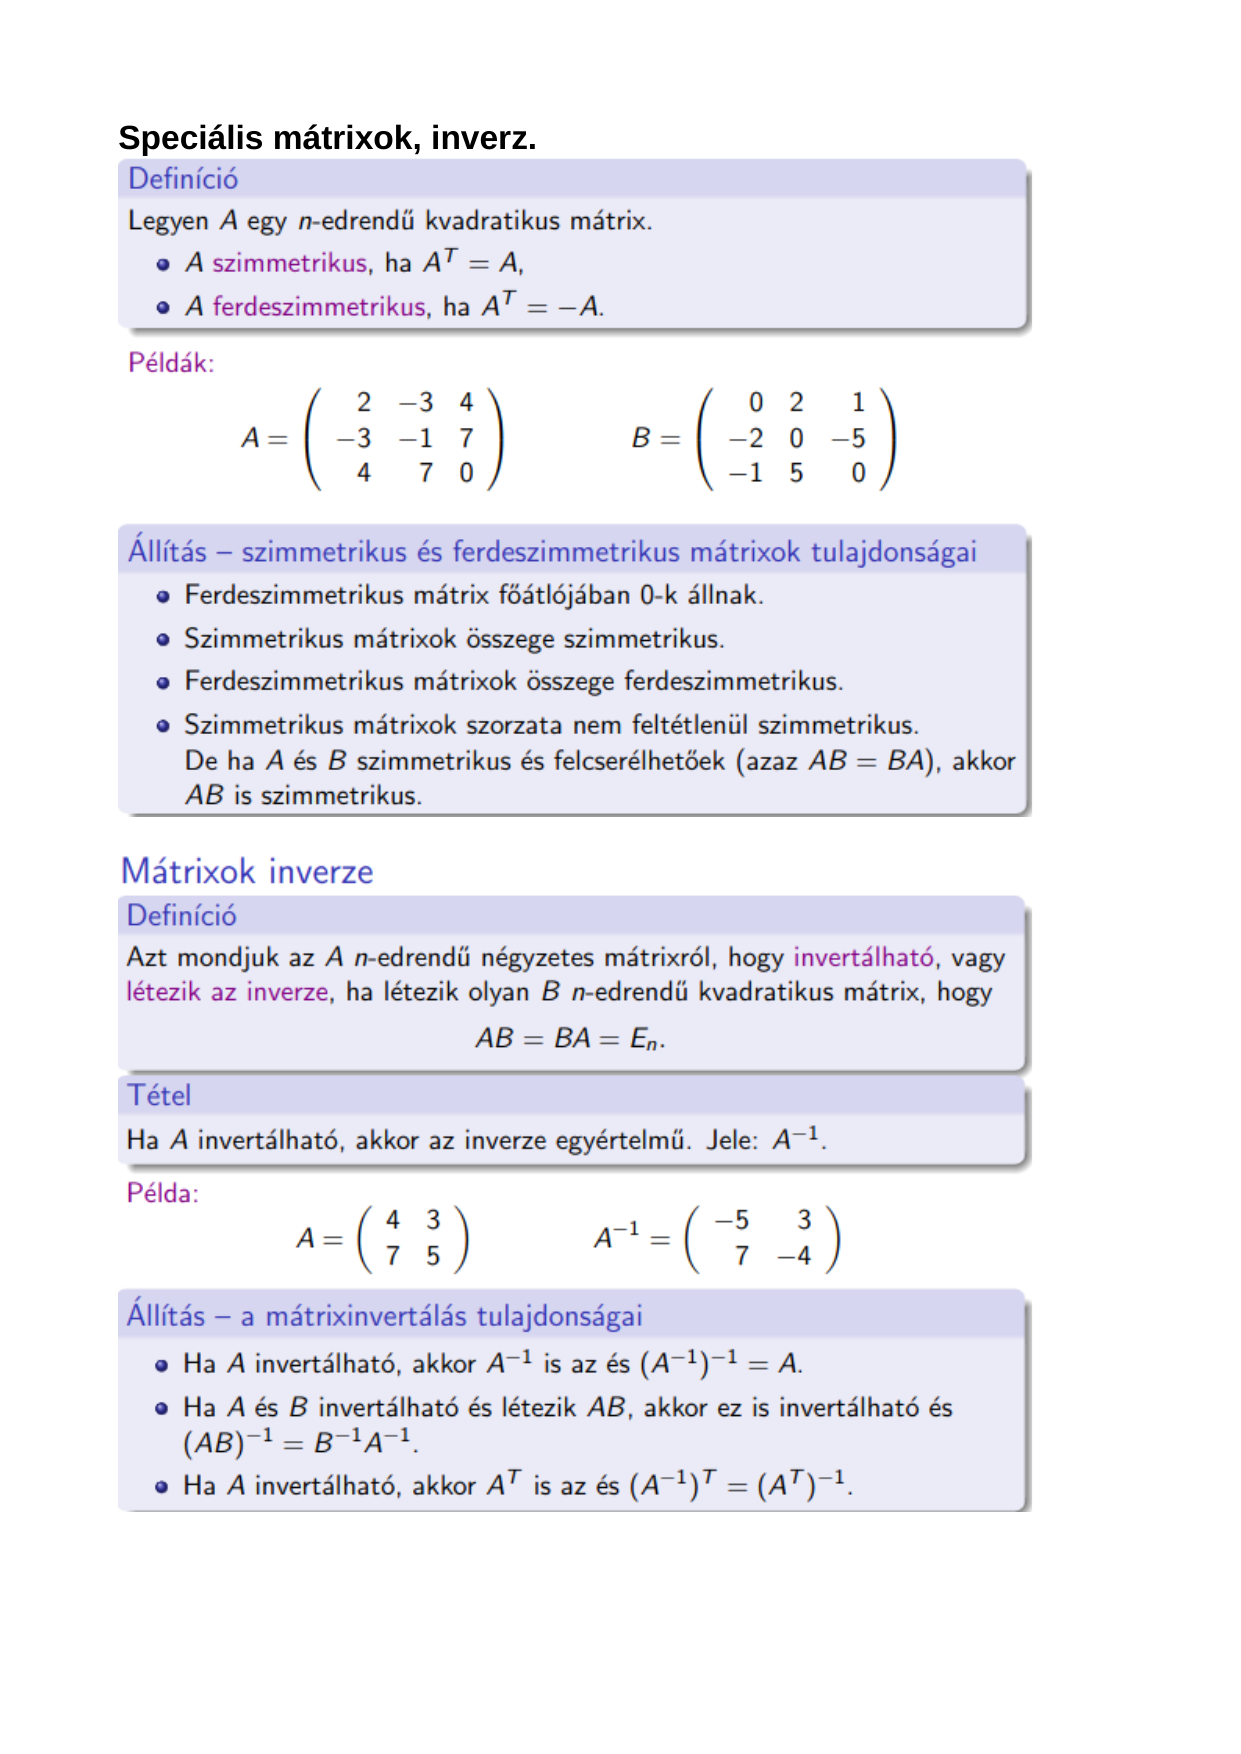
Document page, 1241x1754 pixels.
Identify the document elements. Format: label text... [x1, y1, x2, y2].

picture [118, 156, 1033, 817]
subtitle Speciális mátrixok, inverz. [118, 118, 1122, 816]
picture [118, 849, 1033, 1512]
